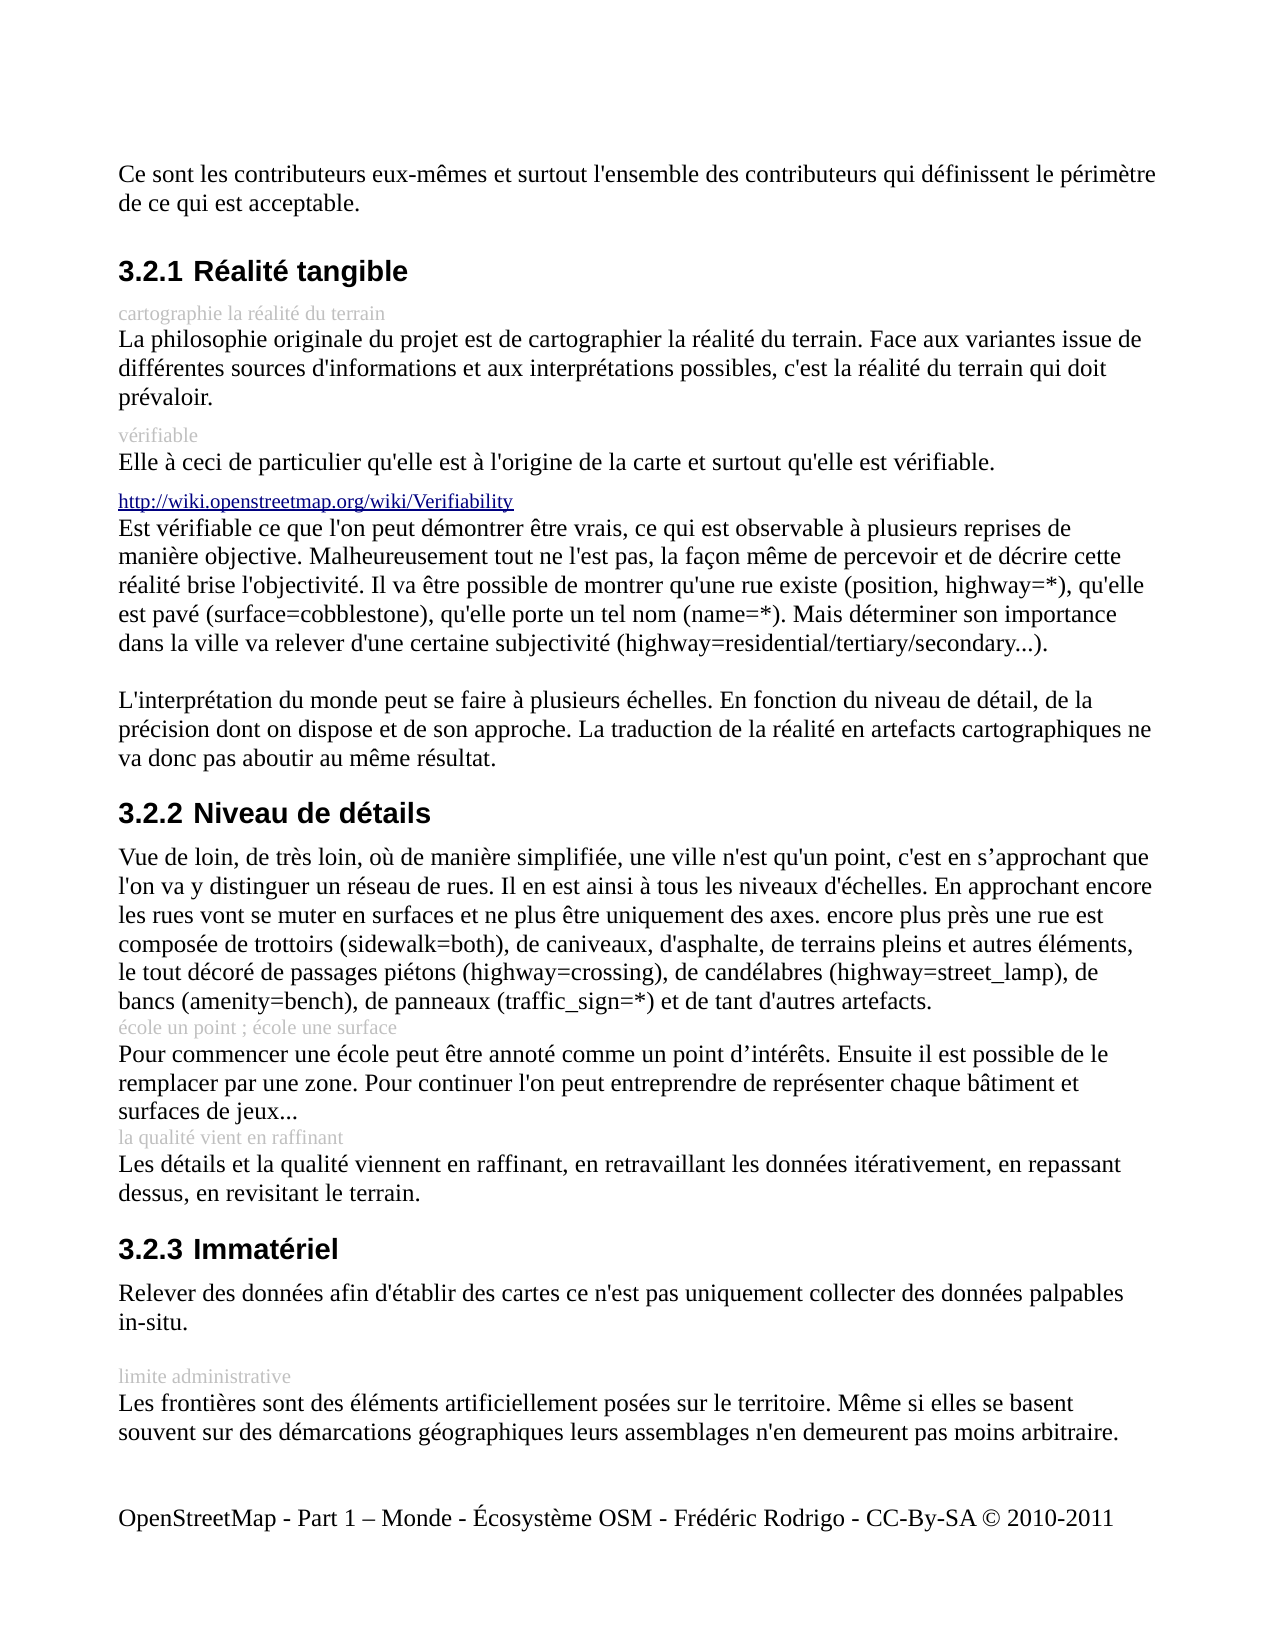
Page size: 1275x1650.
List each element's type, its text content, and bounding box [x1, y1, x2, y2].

text La philosophie originale du projet est de cartographier la réalité du terrain. Face aux variantes issue de différentes sources d'informations et aux interprétations possibles, c'est la réalité du terrain qui doit prévaloir. [118, 324, 1157, 411]
text L'interprétation du monde peut se faire à plusieurs échelles. En fonction du niveau de détail, de la précision dont on dispose et de son approche. La traduction de la réalité en artefacts cartographiques ne va donc pas aboutir au même résultat. [118, 685, 1157, 771]
text Les frontières sont des éléments artificiellement posées sur le territoire. Même si elles se basent souvent sur des démarcations géographiques leurs assemblages n'en demeurent pas moins arbitraire. [118, 1388, 1157, 1446]
text vérifiable [118, 423, 1157, 447]
subtitle Réalité tangible [118, 254, 1157, 288]
text limite administrative [118, 1364, 1157, 1388]
text Pour commencer une école peut être annoté comme un point d’intérêts. Ensuite il est possible de le remplacer par une zone. Pour continuer l'on peut entreprendre de représenter chaque bâtiment et surfaces de jeux... [118, 1039, 1157, 1125]
text Les détails et la qualité viennent en raffinant, en retravaillant les données itérativement, en repassant dessus, en revisitant le terrain. [118, 1149, 1157, 1207]
text la qualité vient en raffinant [118, 1125, 1157, 1149]
text http://wiki.openstreetmap.org/wiki/Verifiability [118, 488, 1157, 513]
subtitle Immatériel [118, 1232, 1157, 1265]
text cartographie la réalité du terrain [118, 300, 1157, 324]
subtitle Niveau de détails [118, 796, 1157, 830]
text école un point ; école une surface [118, 1015, 1157, 1039]
text Vue de loin, de très loin, où de manière simplifiée, une ville n'est qu'un point, c'est en s’approchant que l'on va y distinguer un réseau de rues. Il en est ainsi à tous les niveaux d'échelles. En approchant encore les rues vont se muter en surfaces et ne plus être uniquement des axes. encore plus près une rue est composée de trottoirs (sidewalk=both), de caniveaux, d'asphalte, de terrains pleins et autres éléments, le tout décoré de passages piétons (highway=crossing), de candélabres (highway=street_lamp), de bancs (amenity=bench), de panneaux (traffic_sign=*) et de tant d'autres artefacts. [118, 842, 1157, 1015]
text Est vérifiable ce que l'on peut démontrer être vrais, ce qui est observable à plusieurs reprises de manière objective. Malheureusement tout ne l'est pas, la façon même de percevoir et de décrire cette réalité brise l'objectivité. Il va être possible de montrer qu'une rue existe (position, highway=*), qu'elle est pavé (surface=cobblestone), qu'elle porte un tel nom (name=*). Mais déterminer son importance dans la ville va relever d'une certaine subjectivité (highway=residential/tertiary/secondary...). [118, 513, 1157, 656]
text Elle à ceci de particulier qu'elle est à l'origine de la carte et surtout qu'elle est vérifiable. [118, 447, 1157, 476]
text Relever des données afin d'établir des cartes ce n'est pas uniquement collecter des données palpables in-situ. [118, 1278, 1157, 1335]
text Ce sont les contributeurs eux-mêmes et surtout l'ensemble des contributeurs qui définissent le périmètre de ce qui est acceptable. [118, 159, 1157, 217]
